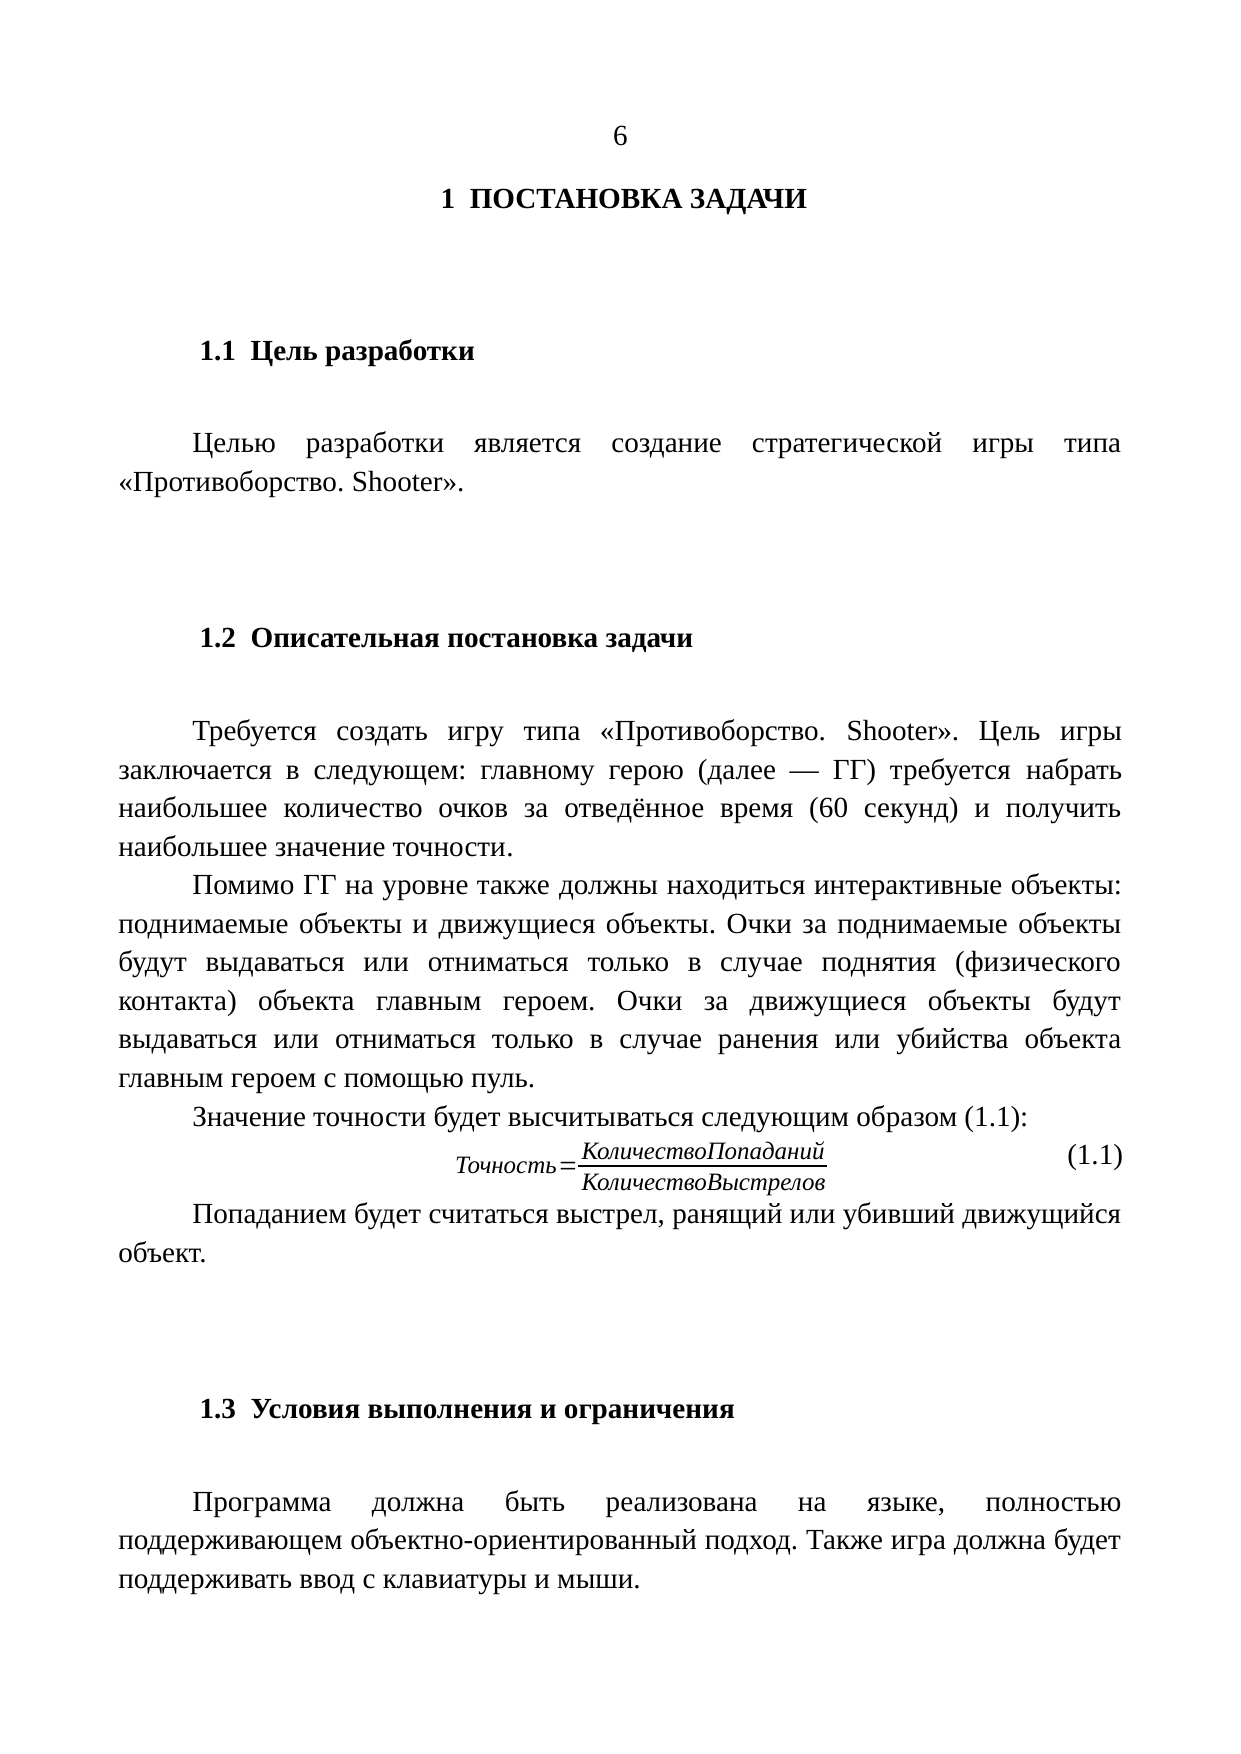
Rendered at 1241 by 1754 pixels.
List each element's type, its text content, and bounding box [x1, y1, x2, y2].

subtitle Постановка задачи [118, 181, 1122, 215]
text Значение точности будет высчитываться следующим образом (1.1): [118, 1099, 1122, 1132]
text Попаданием будет считаться выстрел, ранящий или убивший движущийся объект. [118, 1196, 1122, 1268]
text Помимо ГГ на уровне также должны находиться интерактивные объекты: поднимаемые объекты и движущиеся объекты. Очки за поднимаемые объекты будут выдаваться или отниматься только в случае поднятия (физического контакта) объекта главным героем. Очки за движущиеся объекты будут выдаваться или отниматься только в случае ранения или убийства объекта главным героем с помощью пуль. [118, 867, 1122, 1094]
text Требуется создать игру типа «Противоборство. Shooter». Цель игры заключается в следующем: главному герою (далее — ГГ) требуется набрать наибольшее количество очков за отведённое время (60 секунд) и получить наибольшее значение точности. [118, 713, 1122, 862]
subtitle Условия выполнения и ограничения [118, 1391, 1122, 1425]
table_header (1.1) [1040, 1137, 1123, 1196]
text Целью разработки является создание стратегической игры типа «Противоборство. Shooter». [118, 425, 1122, 497]
subtitle Описательная постановка задачи [118, 621, 1122, 654]
table_header [437, 1137, 1040, 1196]
subtitle Цель разработки [118, 333, 1122, 366]
table_header [118, 1137, 437, 1196]
text Программа должна быть реализована на языке, полностью поддерживающем объектно-ориентированный подход. Также игра должна будет поддерживать ввод с клавиатуры и мыши. [118, 1484, 1122, 1594]
